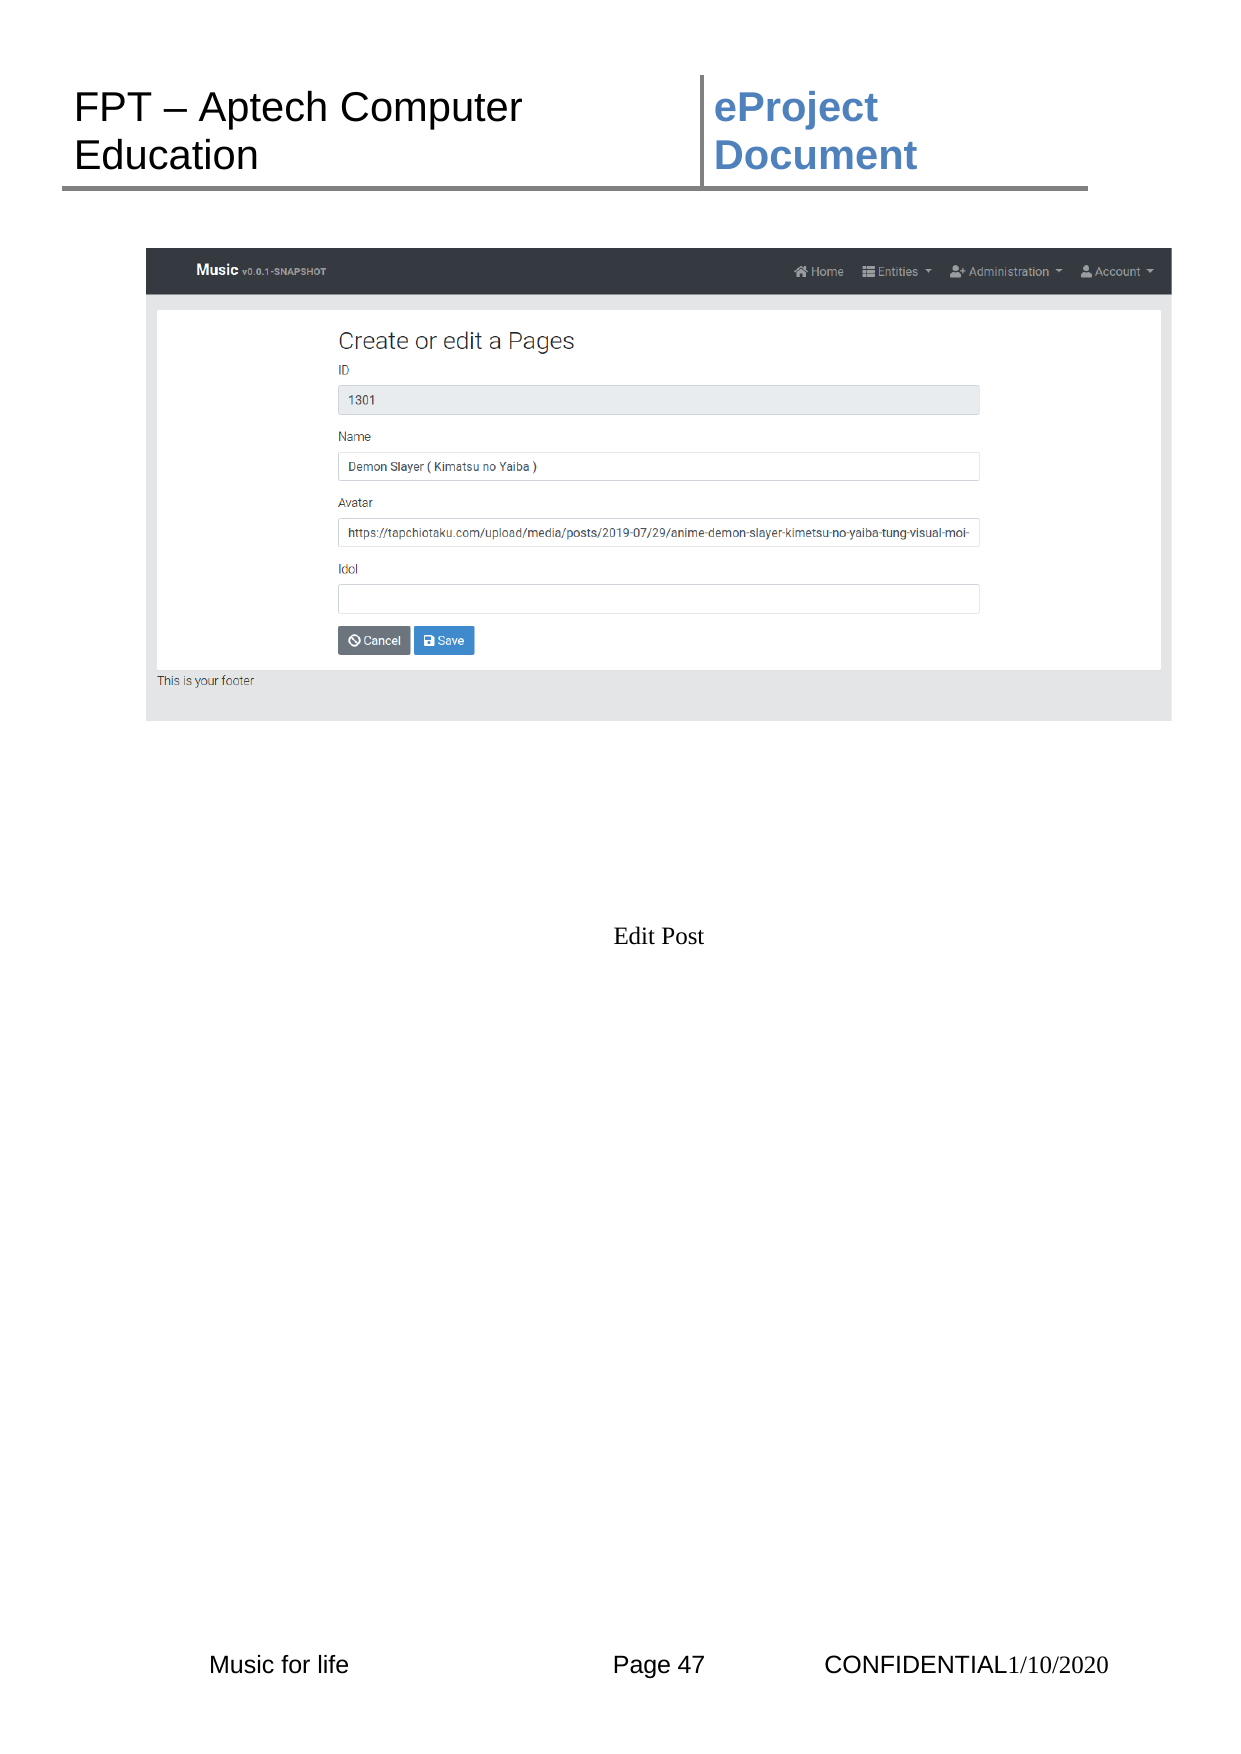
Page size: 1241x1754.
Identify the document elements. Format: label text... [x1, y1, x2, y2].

text Edit Post [146, 921, 1172, 950]
picture [146, 248, 1172, 721]
